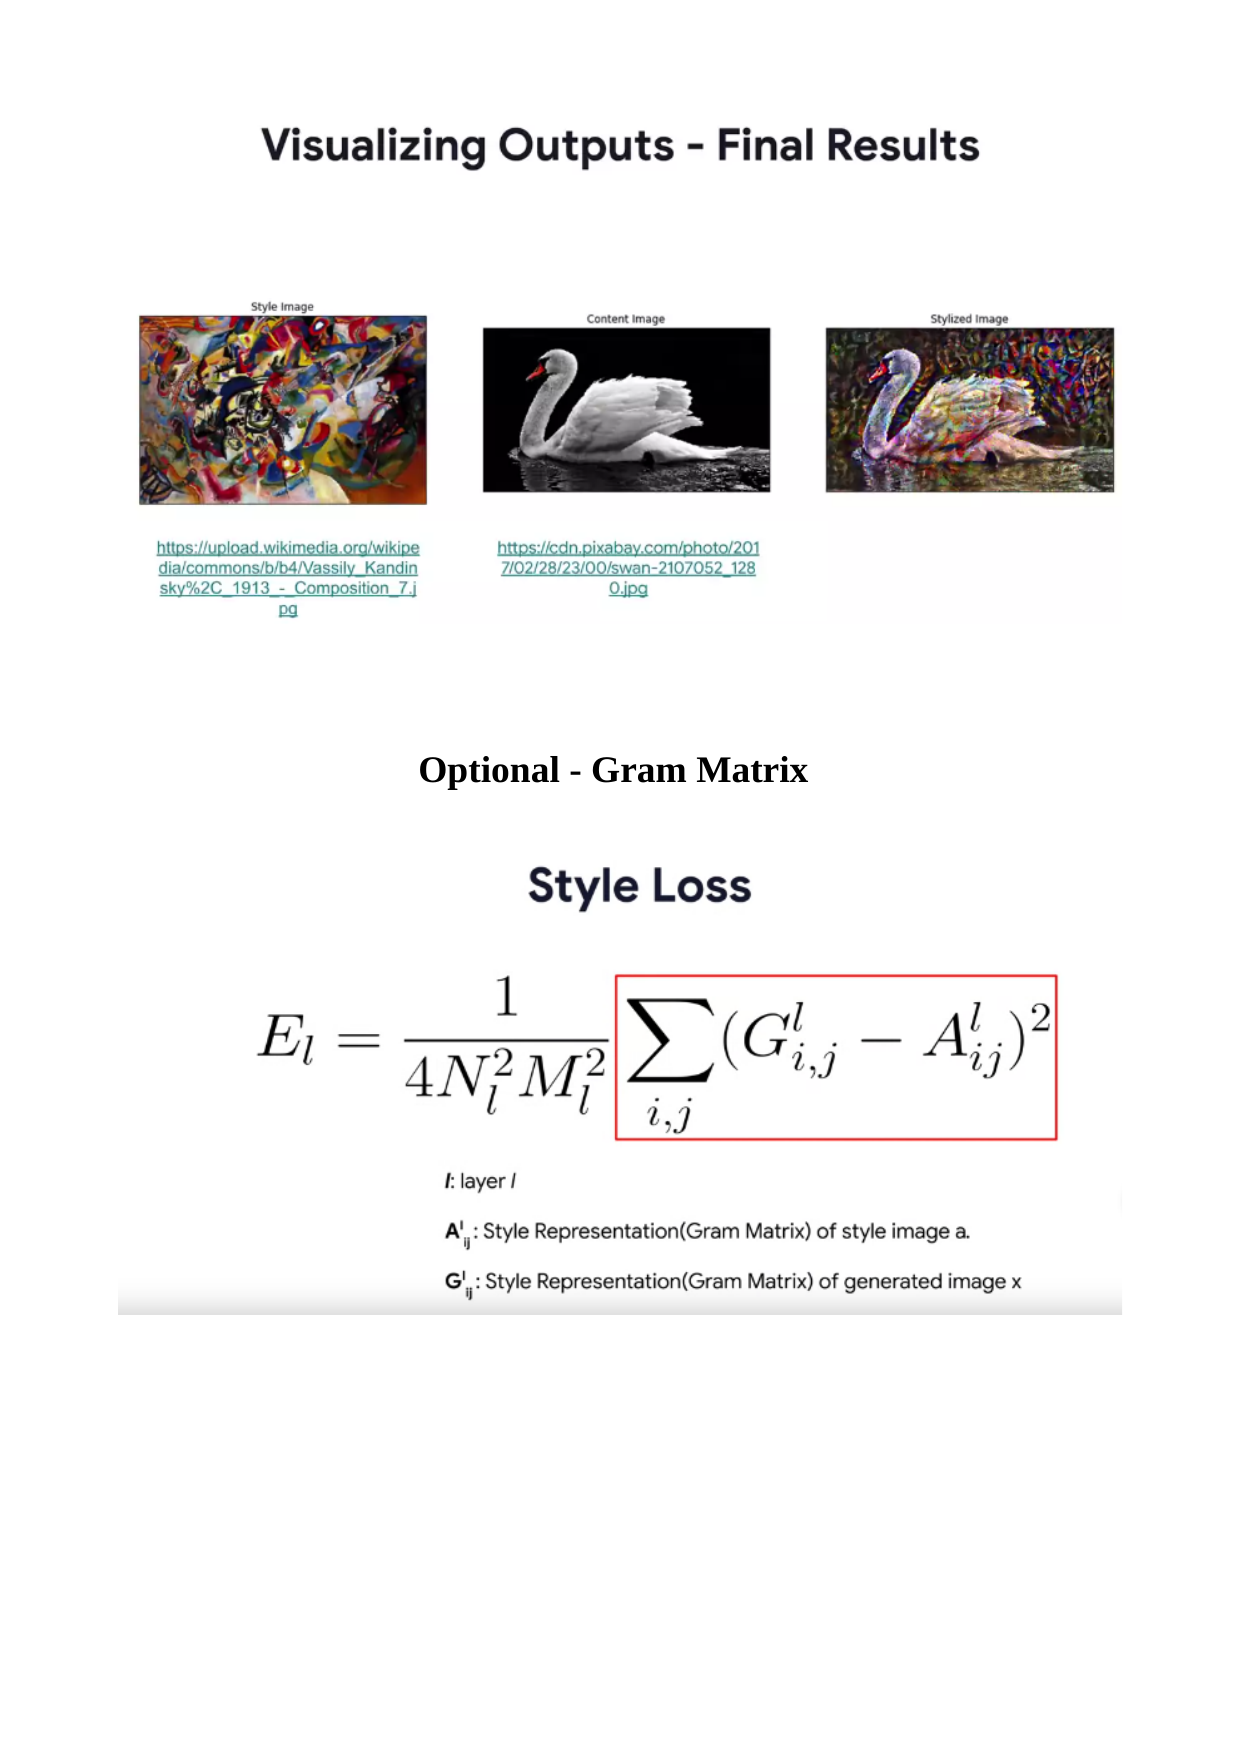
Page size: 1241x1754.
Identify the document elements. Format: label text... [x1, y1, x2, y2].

picture [118, 851, 1123, 1315]
picture [118, 118, 1123, 624]
subtitle Optional - Gram Matrix [118, 748, 1122, 791]
